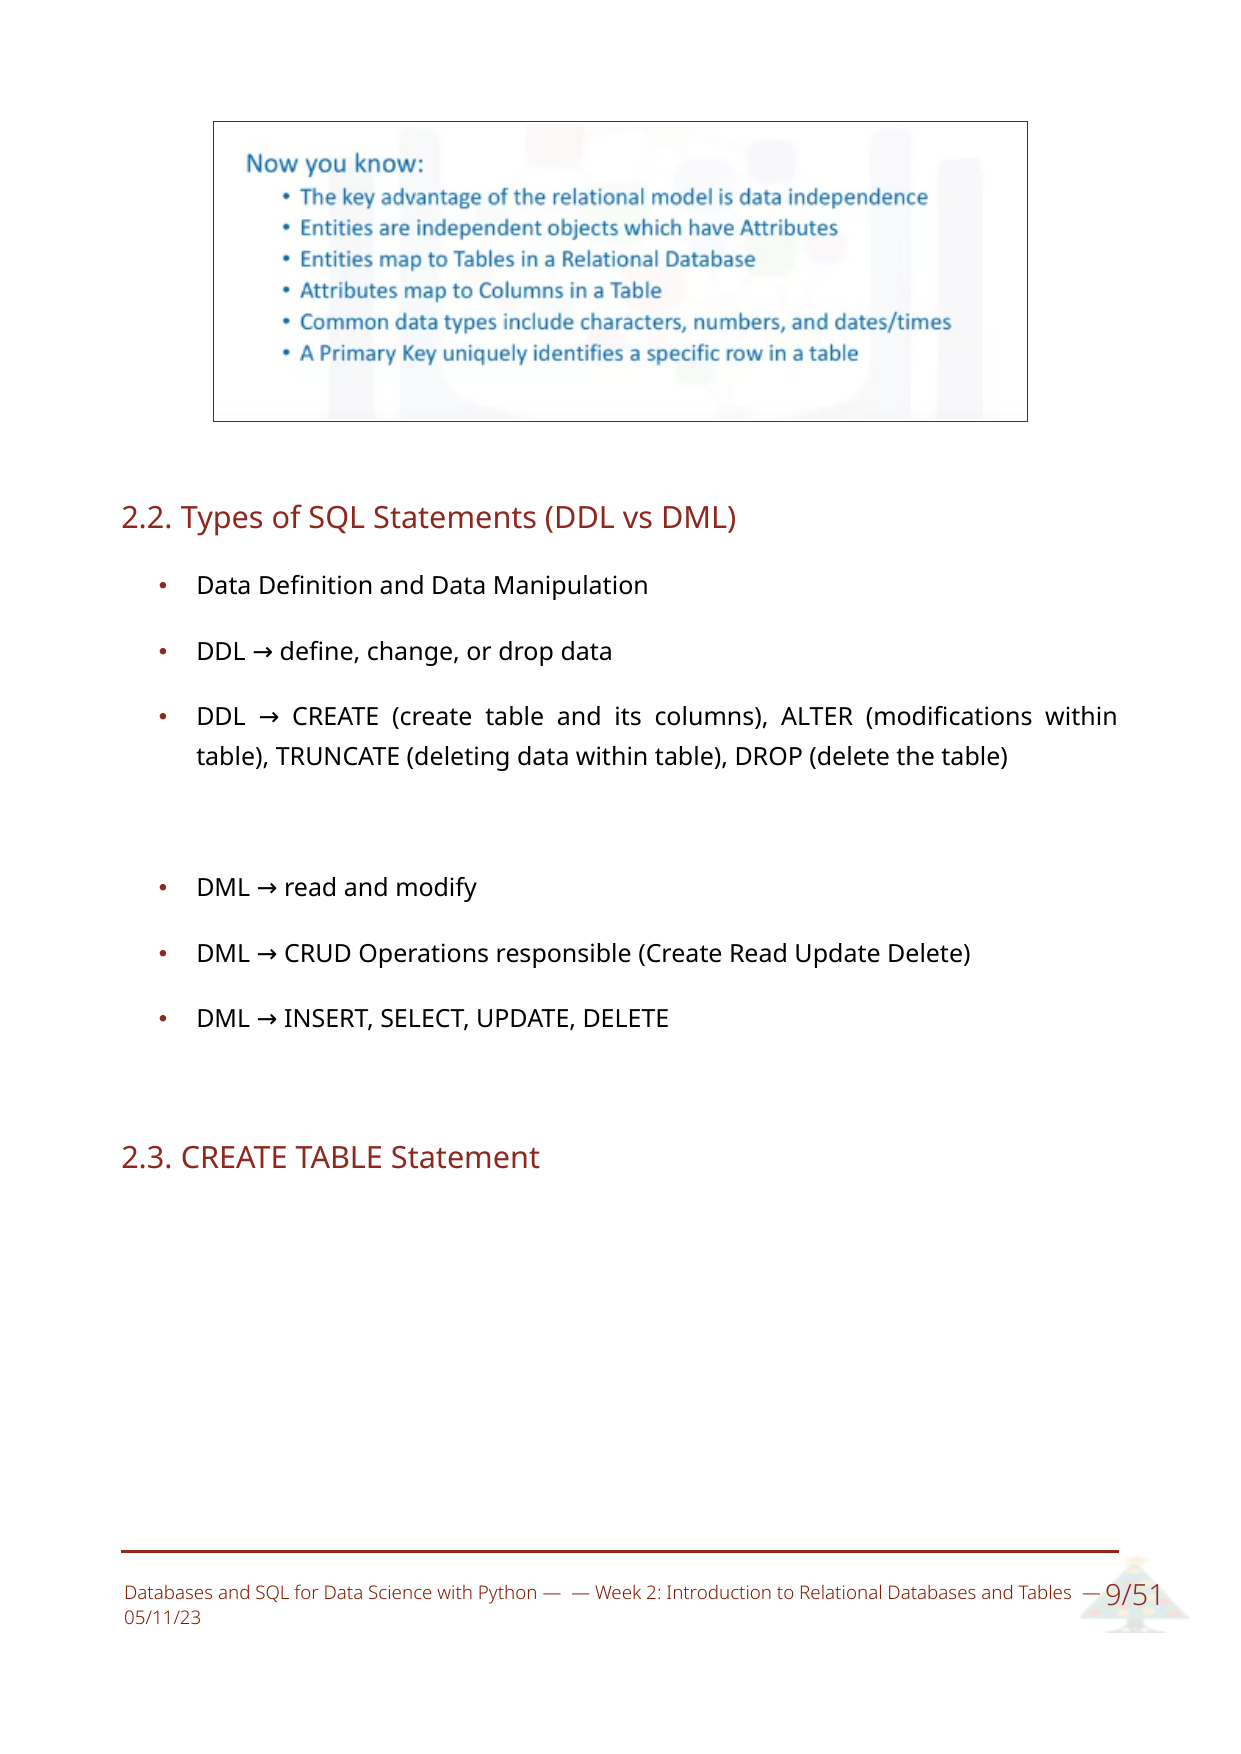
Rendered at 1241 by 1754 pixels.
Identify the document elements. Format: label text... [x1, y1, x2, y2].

list Data Definition and Data Manipulation [158, 568, 1119, 602]
subtitle Types of SQL Statements (DDL vs DML) [121, 496, 1119, 537]
list DDL → CREATE (create table and its columns), ALTER (modifications within table), TRUNCATE (deleting data within table), DROP (delete the table) [158, 699, 1119, 772]
list DDL → define, change, or drop data [158, 633, 1119, 667]
picture [216, 124, 1024, 419]
list DML → read and modify [158, 870, 1119, 904]
list DML → INSERT, SELECT, UPDATE, DELETE [158, 1001, 1119, 1035]
subtitle CREATE TABLE Statement [121, 1136, 1119, 1177]
list DML → CRUD Operations responsible (Create Read Update Delete) [158, 935, 1119, 969]
